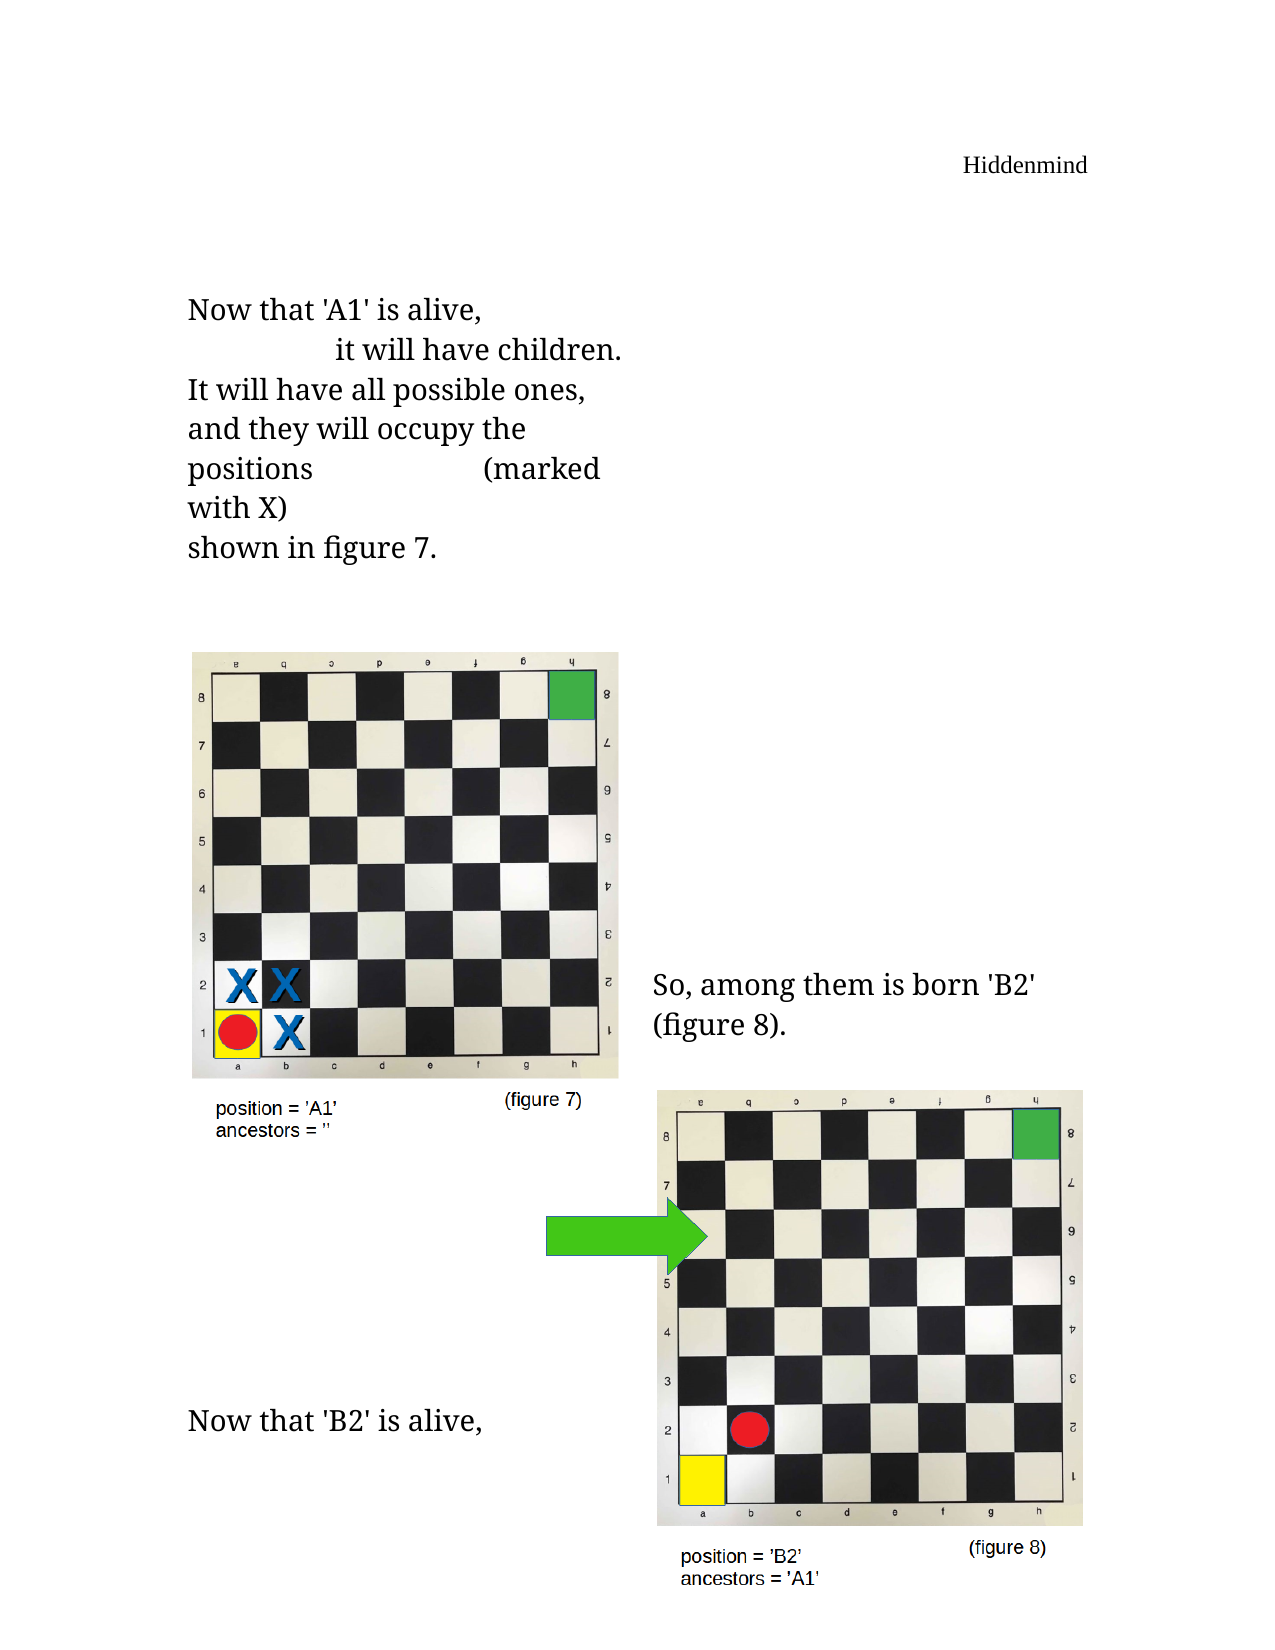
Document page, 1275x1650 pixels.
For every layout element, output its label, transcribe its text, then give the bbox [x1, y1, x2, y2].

text So, among them is born 'B2' [652, 964, 1087, 1004]
text It will have all possible ones, [187, 369, 622, 408]
text Now that 'A1' is alive, [187, 289, 622, 329]
picture [187, 646, 623, 1142]
picture [652, 1083, 1088, 1589]
text shown in figure 7. [187, 527, 622, 567]
text Now that 'B2' is alive, [187, 1401, 622, 1440]
text it will have children. [187, 329, 622, 369]
text (figure 8). [652, 1004, 1087, 1043]
text and they will occupy the positions (marked with X) [187, 408, 622, 527]
